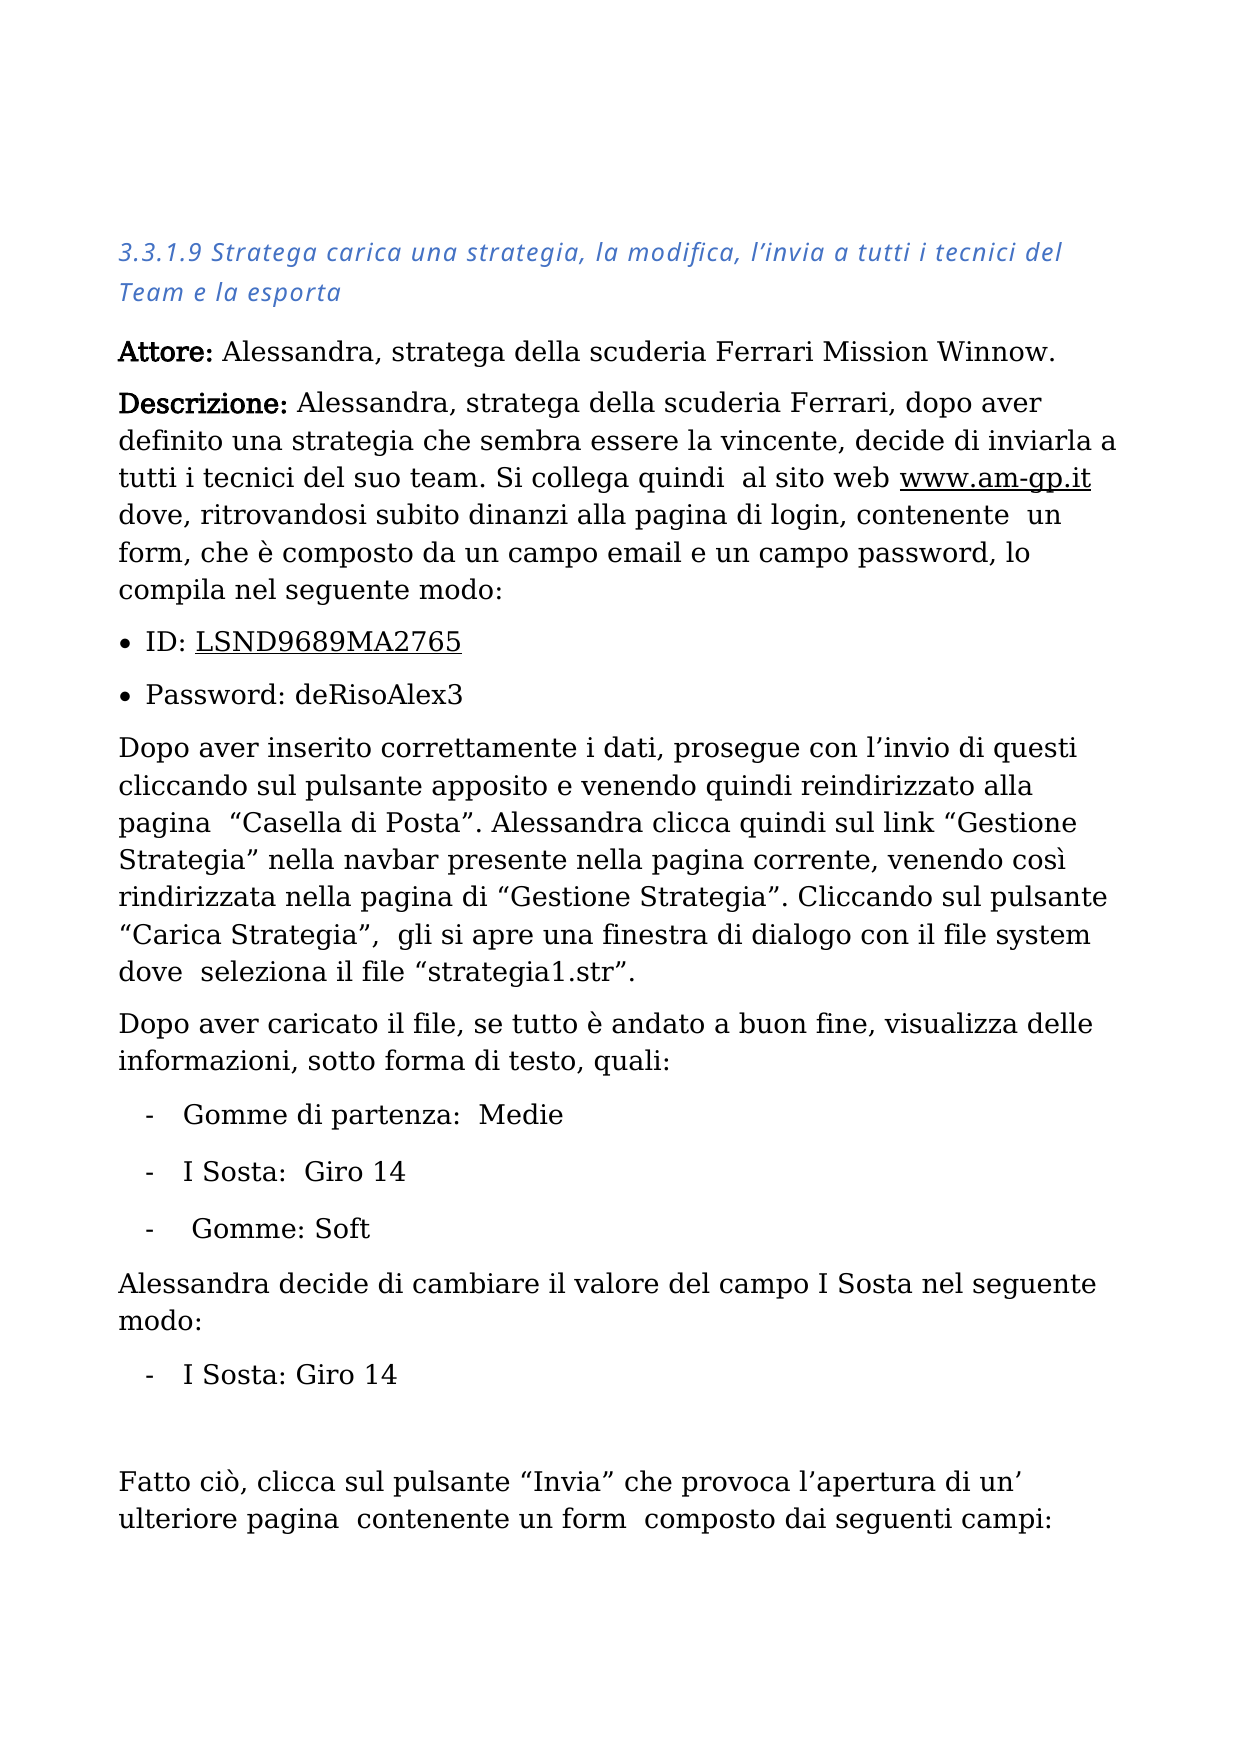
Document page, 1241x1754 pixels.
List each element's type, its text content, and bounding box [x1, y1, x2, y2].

list Gomme: Soft [145, 1209, 1122, 1246]
text Dopo aver inserito correttamente i dati, prosegue con l’invio di questi cliccando sul pulsante apposito e venendo quindi reindirizzato alla pagina “Casella di Posta”. Alessandra clicca quindi sul link “Gestione Strategia” nella navbar presente nella pagina corrente, venendo così rindirizzata nella pagina di “Gestione Strategia”. Cliccando sul pulsante “Carica Strategia”, gli si apre una finestra di dialogo con il file system dove seleziona il file “strategia1.str”. [118, 731, 1122, 987]
text Alessandra decide di cambiare il valore del campo I Sosta nel seguente modo: [118, 1267, 1122, 1336]
list Password: deRisoAlex3 [118, 678, 1122, 711]
list I Sosta: Giro 14 [145, 1356, 1122, 1393]
list ID: LSND9689MA2765 [118, 624, 1122, 658]
text Attore: Alessandra, stratega della scuderia Ferrari Mission Winnow. [118, 334, 1122, 367]
text Descrizione: Alessandra, stratega della scuderia Ferrari, dopo aver definito una strategia che sembra essere la vincente, decide di inviarla a tutti i tecnici del suo team. Si collega quindi al sito web www.am-gp.it dove, ritrovandosi subito dinanzi alla pagina di login, contenente un form, che è composto da un campo email e un campo password, lo compila nel seguente modo: [118, 386, 1122, 605]
text Dopo aver caricato il file, se tutto è andato a buon fine, visualizza delle informazioni, sotto forma di testo, quali: [118, 1006, 1122, 1076]
text Fatto ciò, clicca sul pulsante “Invia” che provoca l’apertura di un’ ulteriore pagina contenente un form composto dai seguenti campi: [118, 1464, 1122, 1534]
subtitle 3.3.1.9 Stratega carica una strategia, la modifica, l’invia a tutti i tecnici del Team e la esporta [118, 235, 1122, 308]
list Gomme di partenza: Medie [145, 1096, 1122, 1132]
list I Sosta: Giro 14 [145, 1153, 1122, 1189]
